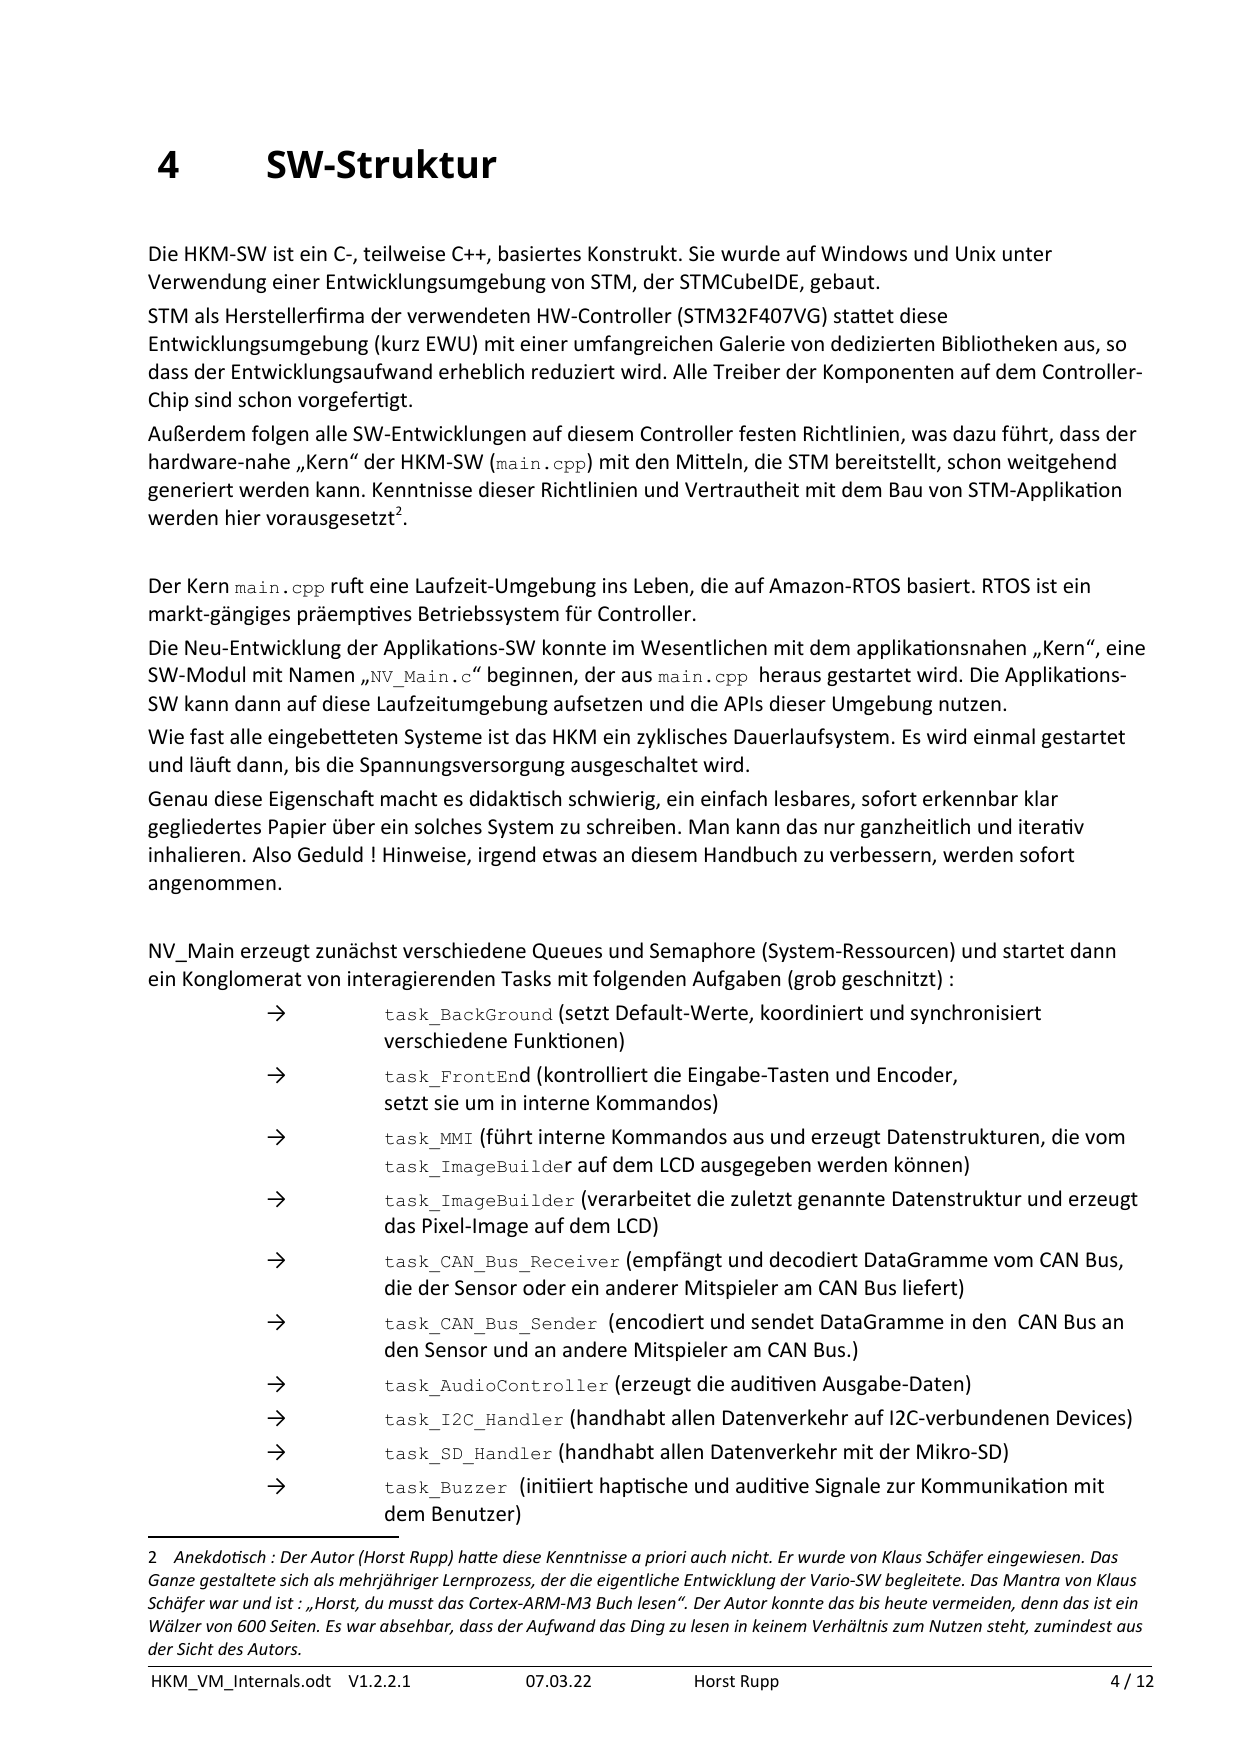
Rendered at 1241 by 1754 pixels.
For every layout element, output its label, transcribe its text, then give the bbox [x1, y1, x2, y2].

text STM als Herstellerfirma der verwendeten HW-Controller (STM32F407VG) stattet diese Entwicklungsumgebung (kurz EWU) mit einer umfangreichen Galerie von dedizierten Bibliotheken aus, so dass der Entwicklungsaufwand erheblich reduziert wird. Alle Treiber der Komponenten auf dem Controller-Chip sind schon vorgefertigt. [148, 301, 1152, 413]
text → task_AudioController (erzeugt die auditiven Ausgabe-Daten) [148, 1369, 1152, 1397]
text → task_SD_Handler (handhabt allen Datenverkehr mit der Mikro-SD) [148, 1437, 1152, 1465]
text Wie fast alle eingebetteten Systeme ist das HKM ein zyklisches Dauerlaufsystem. Es wird einmal gestartet und läuft dann, bis die Spannungsversorgung ausgeschaltet wird. [148, 722, 1152, 778]
text → task_MMI (führt interne Kommandos aus und erzeugt Datenstrukturen, die vom task_ImageBuilder auf dem LCD ausgegeben werden können) [148, 1122, 1152, 1178]
text Die HKM-SW ist ein C-, teilweise C++, basiertes Konstrukt. Sie wurde auf Windows und Unix unter Verwendung einer Entwicklungsumgebung von STM, der STMCubeIDE, gebaut. [148, 239, 1152, 295]
subtitle SW-Struktur [148, 138, 1128, 190]
text → task_ImageBuilder (verarbeitet die zuletzt genannte Datenstruktur und erzeugt das Pixel-Image auf dem LCD) [148, 1184, 1152, 1240]
text → task_I2C_Handler (handhabt allen Datenverkehr auf I2C-verbundenen Devices) [148, 1403, 1152, 1431]
text → task_BackGround (setzt Default-Werte, koordiniert und synchronisiert verschiedene Funktionen) [148, 998, 1152, 1054]
text Außerdem folgen alle SW-Entwicklungen auf diesem Controller festen Richtlinien, was dazu führt, dass der hardware-nahe „Kern“ der HKM-SW (main.cpp) mit den Mitteln, die STM bereitstellt, schon weitgehend generiert werden kann. Kenntnisse dieser Richtlinien und Vertrautheit mit dem Bau von STM-Applikation werden hier vorausgesetzt. [148, 419, 1152, 531]
text Die Neu-Entwicklung der Applikations-SW konnte im Wesentlichen mit dem applikationsnahen „Kern“, eine SW-Modul mit Namen „NV_Main.c“ beginnen, der aus main.cpp heraus gestartet wird. Die Applikations-SW kann dann auf diese Laufzeitumgebung aufsetzen und die APIs dieser Umgebung nutzen. [148, 633, 1152, 717]
text Genau diese Eigenschaft macht es didaktisch schwierig, ein einfach lesbares, sofort erkennbar klar gegliedertes Papier über ein solches System zu schreiben. Man kann das nur ganzheitlich und iterativ inhalieren. Also Geduld ! Hinweise, irgend etwas an diesem Handbuch zu verbessern, werden sofort angenommen. [148, 784, 1152, 896]
text Anekdotisch : Der Autor (Horst Rupp) hatte diese Kenntnisse a priori auch nicht. Er wurde von Klaus Schäfer eingewiesen. Das Ganze gestaltete sich als mehrjähriger Lernprozess, der die eigentliche Entwicklung der Vario-SW begleitete. Das Mantra von Klaus Schäfer war und ist : „Horst, du musst das Cortex-ARM-M3 Buch lesen“. Der Autor konnte das bis heute vermeiden, denn das ist ein Wälzer von 600 Seiten. Es war absehbar, dass der Aufwand das Ding zu lesen in keinem Verhältnis zum Nutzen steht, zumindest aus der Sicht des Autors. [148, 1546, 1152, 1660]
text → task_FrontEnd (kontrolliert die Eingabe-Tasten und Encoder, setzt sie um in interne Kommandos) [148, 1060, 1152, 1116]
text Der Kern main.cpp ruft eine Laufzeit-Umgebung ins Leben, die auf Amazon-RTOS basiert. RTOS ist ein markt-gängiges präemptives Betriebssystem für Controller. [148, 571, 1152, 627]
text NV_Main erzeugt zunächst verschiedene Queues und Semaphore (System-Ressourcen) und startet dann ein Konglomerat von interagierenden Tasks mit folgenden Aufgaben (grob geschnitzt) : [148, 936, 1152, 992]
text → task_Buzzer (initiiert haptische und auditive Signale zur Kommunikation mit dem Benutzer) [148, 1471, 1152, 1527]
text → task_CAN_Bus_Receiver (empfängt und decodiert DataGramme vom CAN Bus, die der Sensor oder ein anderer Mitspieler am CAN Bus liefert) [148, 1246, 1152, 1302]
text → task_CAN_Bus_Sender (encodiert und sendet DataGramme in den CAN Bus an den Sensor und an andere Mitspieler am CAN Bus.) [148, 1307, 1152, 1363]
